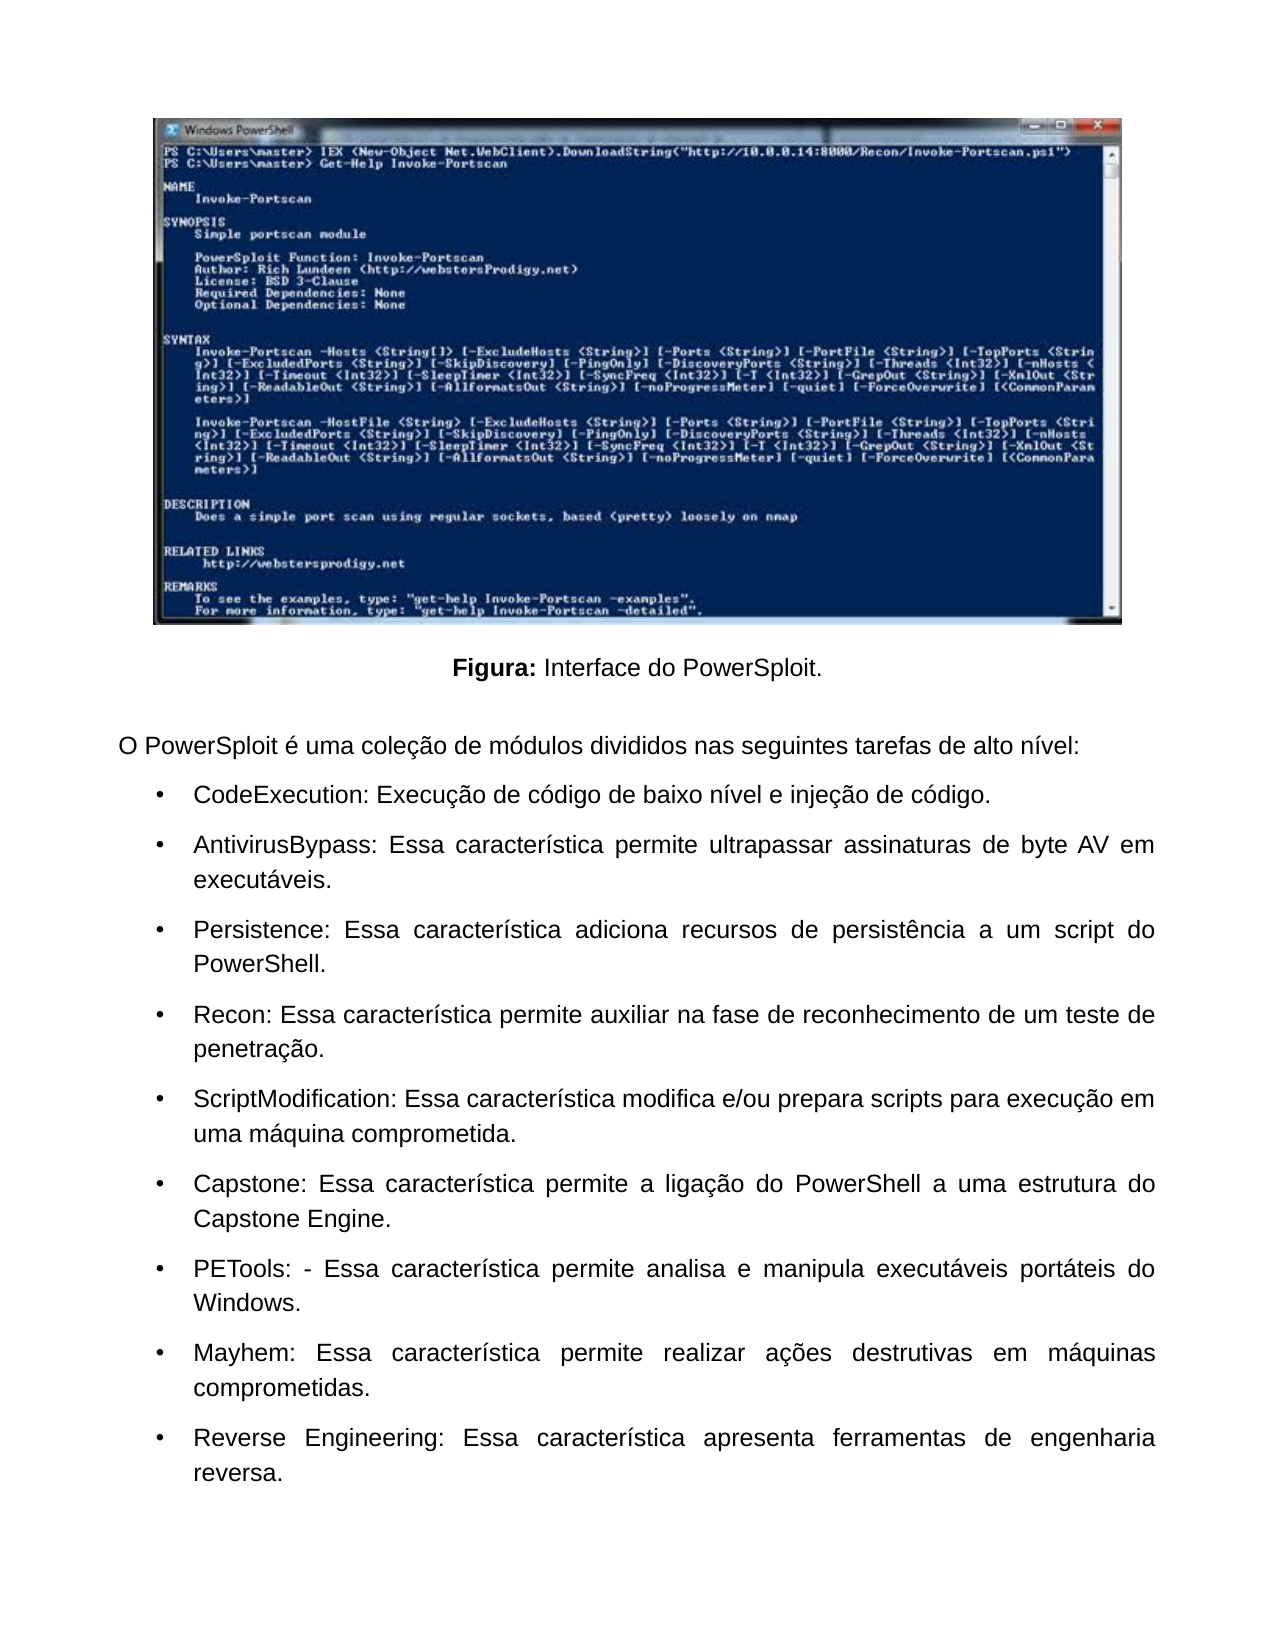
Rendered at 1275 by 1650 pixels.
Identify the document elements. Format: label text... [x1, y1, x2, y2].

text O PowerSploit é uma coleção de módulos divididos nas seguintes tarefas de alto nível: [118, 731, 1157, 760]
list PETools: - Essa característica permite analisa e manipula executáveis portáteis do Windows. [156, 1254, 1157, 1317]
list Reverse Engineering: Essa característica apresenta ferramentas de engenharia reversa. [156, 1423, 1157, 1486]
list Persistence: Essa característica adiciona recursos de persistência a um script do PowerShell. [156, 915, 1157, 978]
list AntivirusBypass: Essa característica permite ultrapassar assinaturas de byte AV em executáveis. [156, 830, 1157, 893]
text Figura: Interface do PowerSploit. [118, 653, 1157, 682]
list CodeExecution: Execução de código de baixo nível e injeção de código. [156, 780, 1157, 809]
list Mayhem: Essa característica permite realizar ações destrutivas em máquinas comprometidas. [156, 1338, 1157, 1402]
list ScriptModification: Essa característica modifica e/ou prepara scripts para execução em uma máquina comprometida. [156, 1084, 1157, 1148]
list Recon: Essa característica permite auxiliar na fase de reconhecimento de um teste de penetração. [156, 999, 1157, 1063]
list Capstone: Essa característica permite a ligação do PowerShell a uma estrutura do Capstone Engine. [156, 1169, 1157, 1232]
picture [153, 118, 1122, 625]
